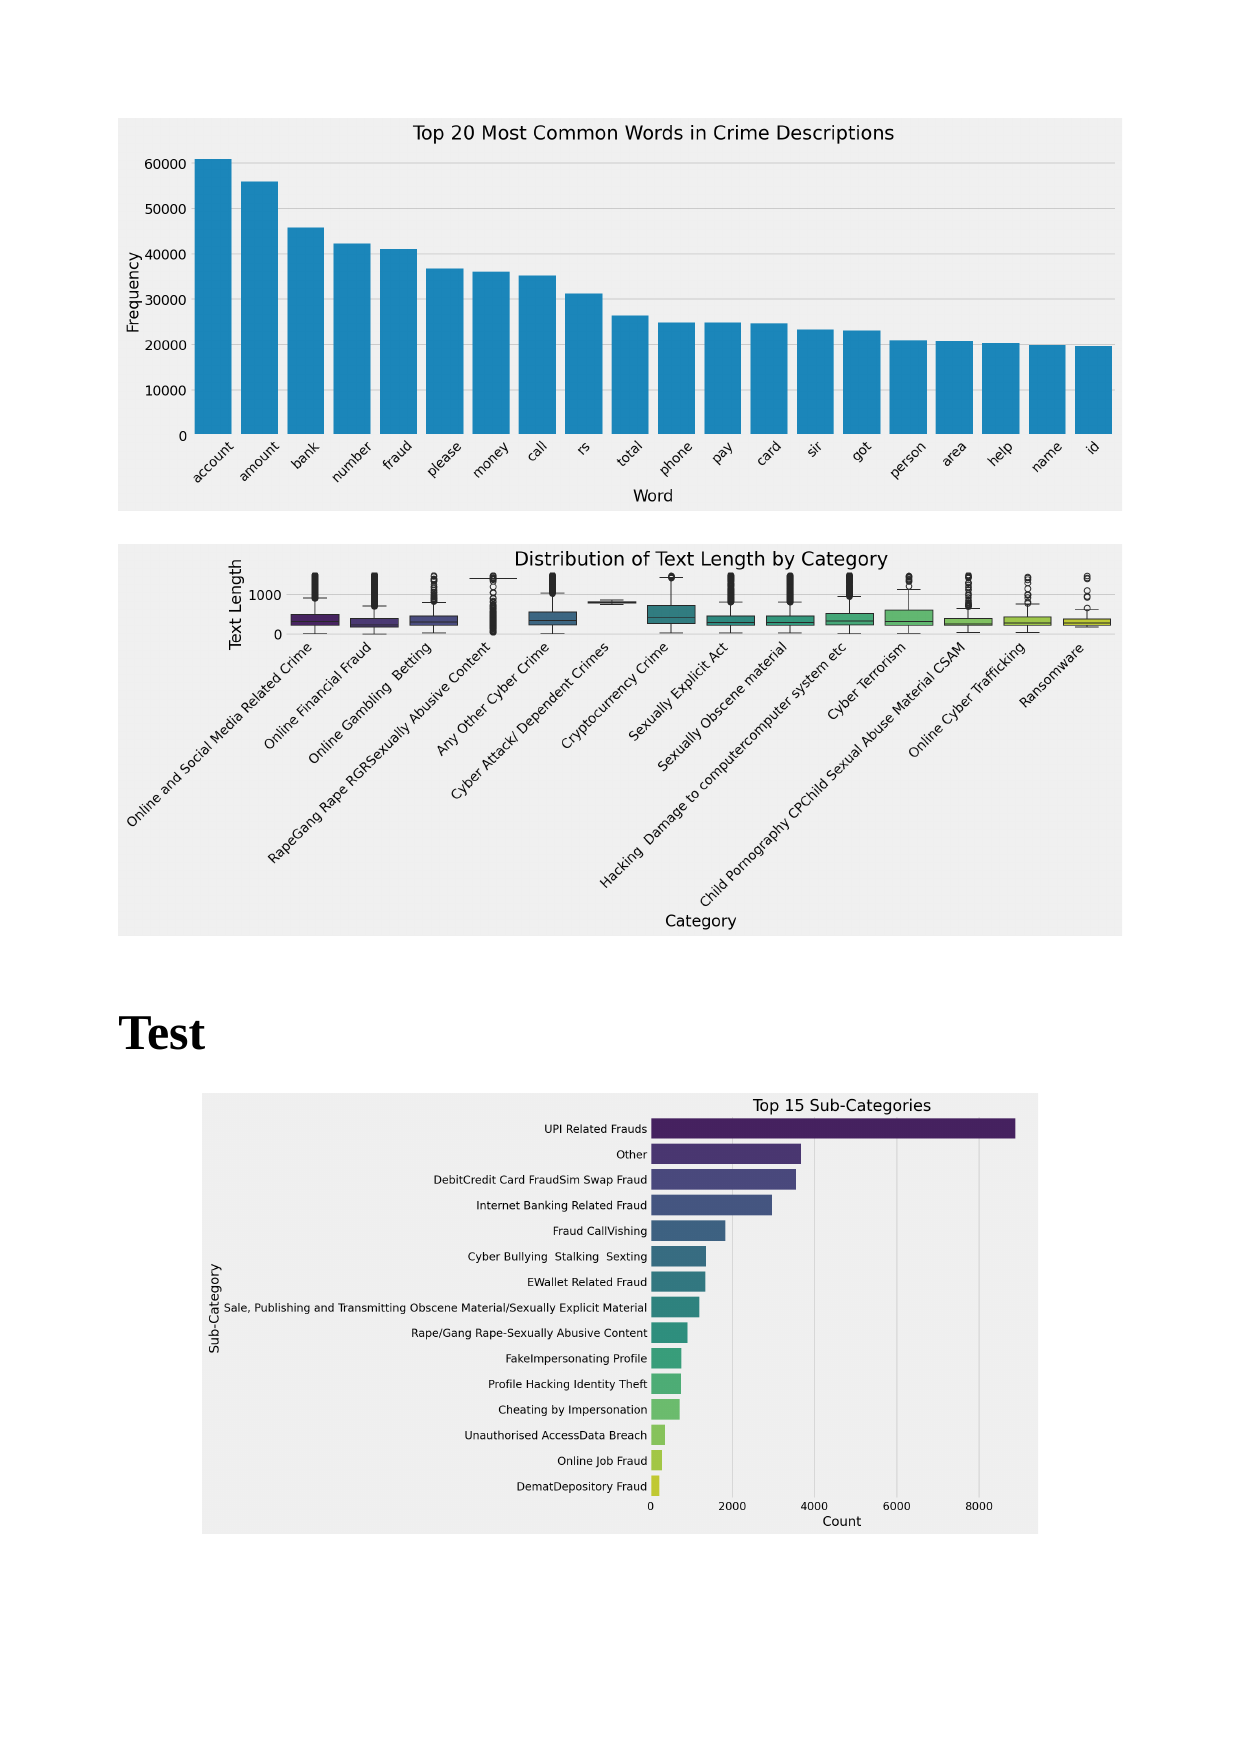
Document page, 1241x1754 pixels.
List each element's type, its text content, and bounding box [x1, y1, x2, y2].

picture [118, 118, 1123, 511]
picture [202, 1093, 1039, 1534]
text Test [118, 1003, 1122, 1060]
picture [118, 544, 1123, 936]
